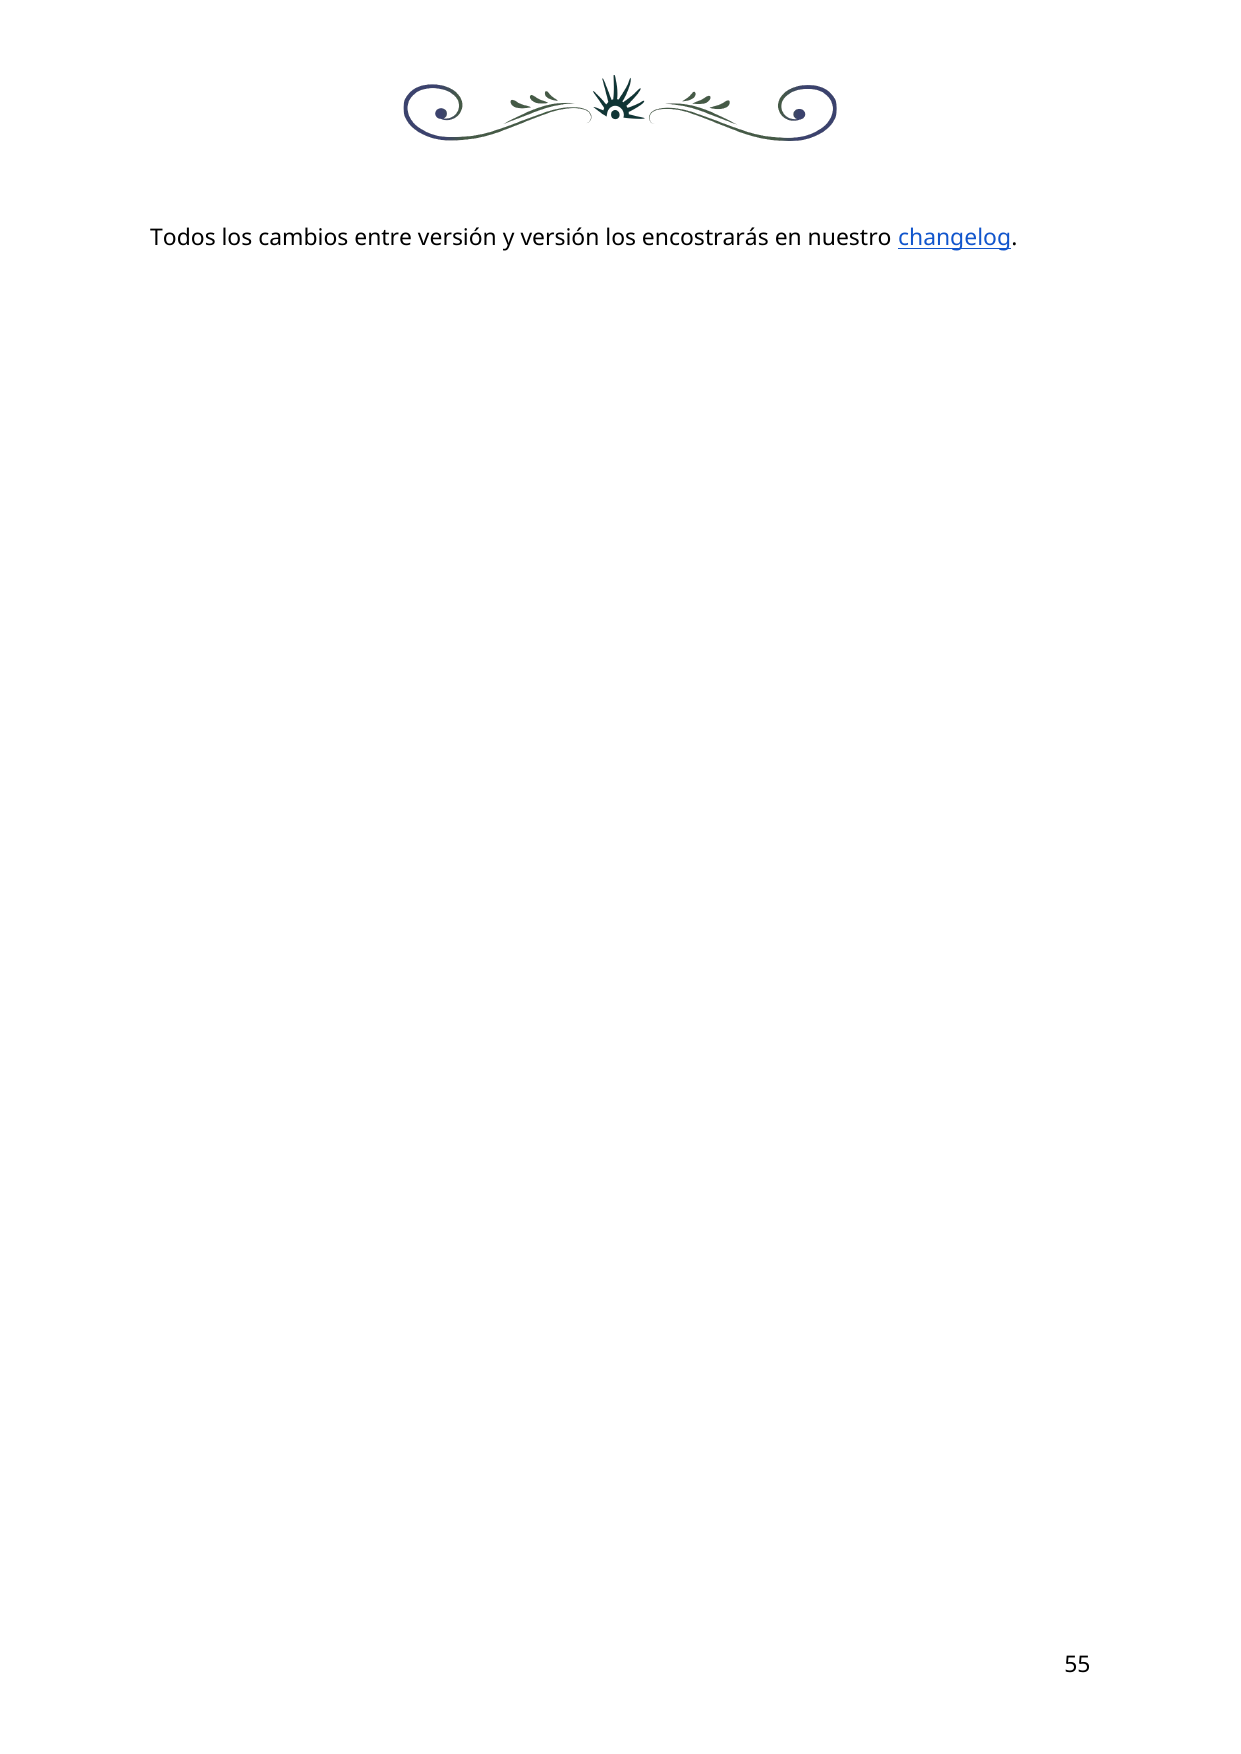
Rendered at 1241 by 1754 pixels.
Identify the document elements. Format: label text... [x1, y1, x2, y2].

text Todos los cambios entre versión y versión los encostrarás en nuestro changelog. [150, 221, 1090, 253]
picture [403, 75, 837, 141]
